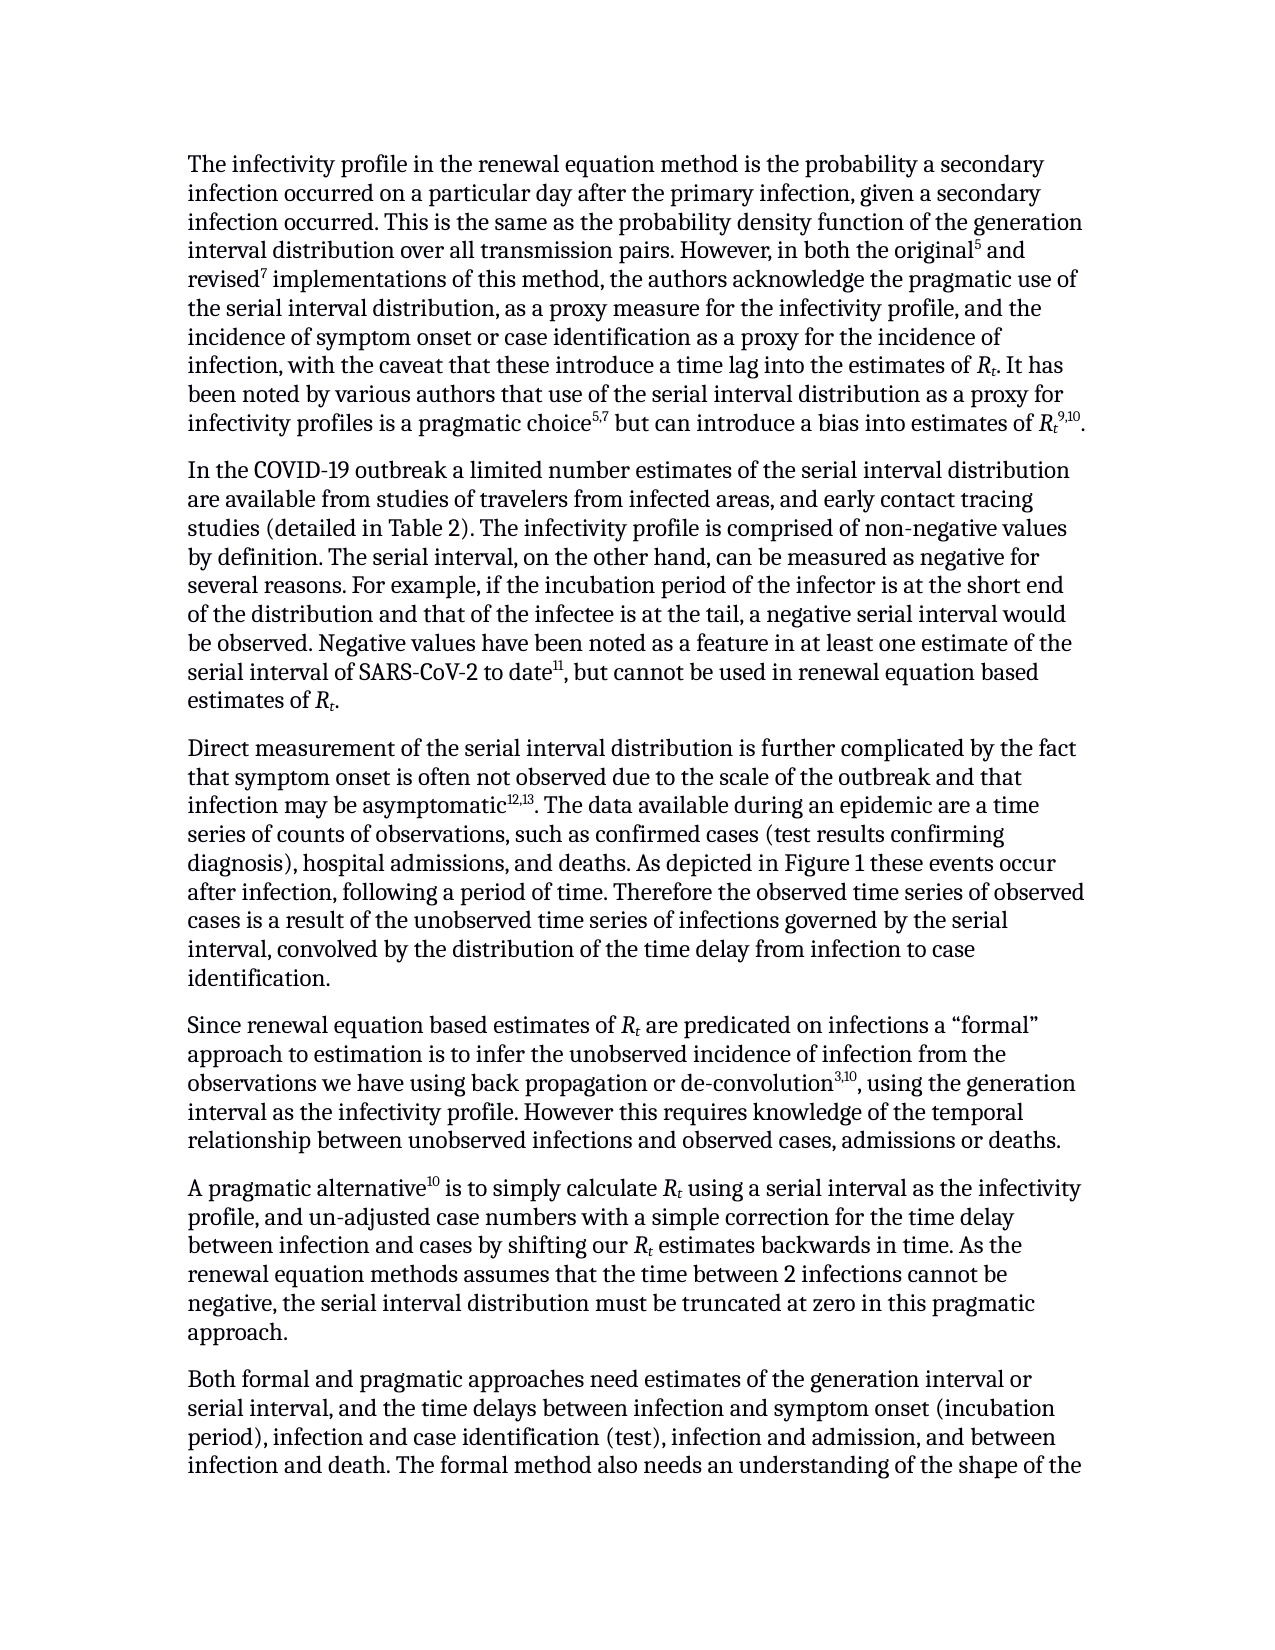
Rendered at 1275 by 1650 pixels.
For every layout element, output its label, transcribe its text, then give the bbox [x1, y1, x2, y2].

text A pragmatic alternative10 is to simply calculate Rt using a serial interval as the infectivity profile, and un-adjusted case numbers with a simple correction for the time delay between infection and cases by shifting our Rt estimates backwards in time. As the renewal equation methods assumes that the time between 2 infections cannot be negative, the serial interval distribution must be truncated at zero in this pragmatic approach. [187, 1174, 1087, 1346]
text Both formal and pragmatic approaches need estimates of the generation interval or serial interval, and the time delays between infection and symptom onset (incubation period), infection and case identification (test), infection and admission, and between infection and death. The formal method also needs an understanding of the shape of the [187, 1365, 1087, 1480]
text In the COVID-19 outbreak a limited number estimates of the serial interval distribution are available from studies of travelers from infected areas, and early contact tracing studies (detailed in Table 2). The infectivity profile is comprised of non-negative values by definition. The serial interval, on the other hand, can be measured as negative for several reasons. For example, if the incubation period of the infector is at the short end of the distribution and that of the infectee is at the tail, a negative serial interval would be observed. Negative values have been noted as a feature in at least one estimate of the serial interval of SARS-CoV-2 to date11, but cannot be used in renewal equation based estimates of Rt. [187, 456, 1087, 715]
text The infectivity profile in the renewal equation method is the probability a secondary infection occurred on a particular day after the primary infection, given a secondary infection occurred. This is the same as the probability density function of the generation interval distribution over all transmission pairs. However, in both the original5 and revised7 implementations of this method, the authors acknowledge the pragmatic use of the serial interval distribution, as a proxy measure for the infectivity profile, and the incidence of symptom onset or case identification as a proxy for the incidence of infection, with the caveat that these introduce a time lag into the estimates of Rt. It has been noted by various authors that use of the serial interval distribution as a proxy for infectivity profiles is a pragmatic choice5,7 but can introduce a bias into estimates of Rt9,10. [187, 150, 1087, 437]
text Since renewal equation based estimates of Rt are predicated on infections a “formal” approach to estimation is to infer the unobserved incidence of infection from the observations we have using back propagation or de-convolution3,10, using the generation interval as the infectivity profile. However this requires knowledge of the temporal relationship between unobserved infections and observed cases, admissions or deaths. [187, 1011, 1087, 1155]
text Direct measurement of the serial interval distribution is further complicated by the fact that symptom onset is often not observed due to the scale of the outbreak and that infection may be asymptomatic12,13. The data available during an epidemic are a time series of counts of observations, such as confirmed cases (test results confirming diagnosis), hospital admissions, and deaths. As depicted in Figure 1 these events occur after infection, following a period of time. Therefore the observed time series of observed cases is a result of the unobserved time series of infections governed by the serial interval, convolved by the distribution of the time delay from infection to case identification. [187, 734, 1087, 992]
